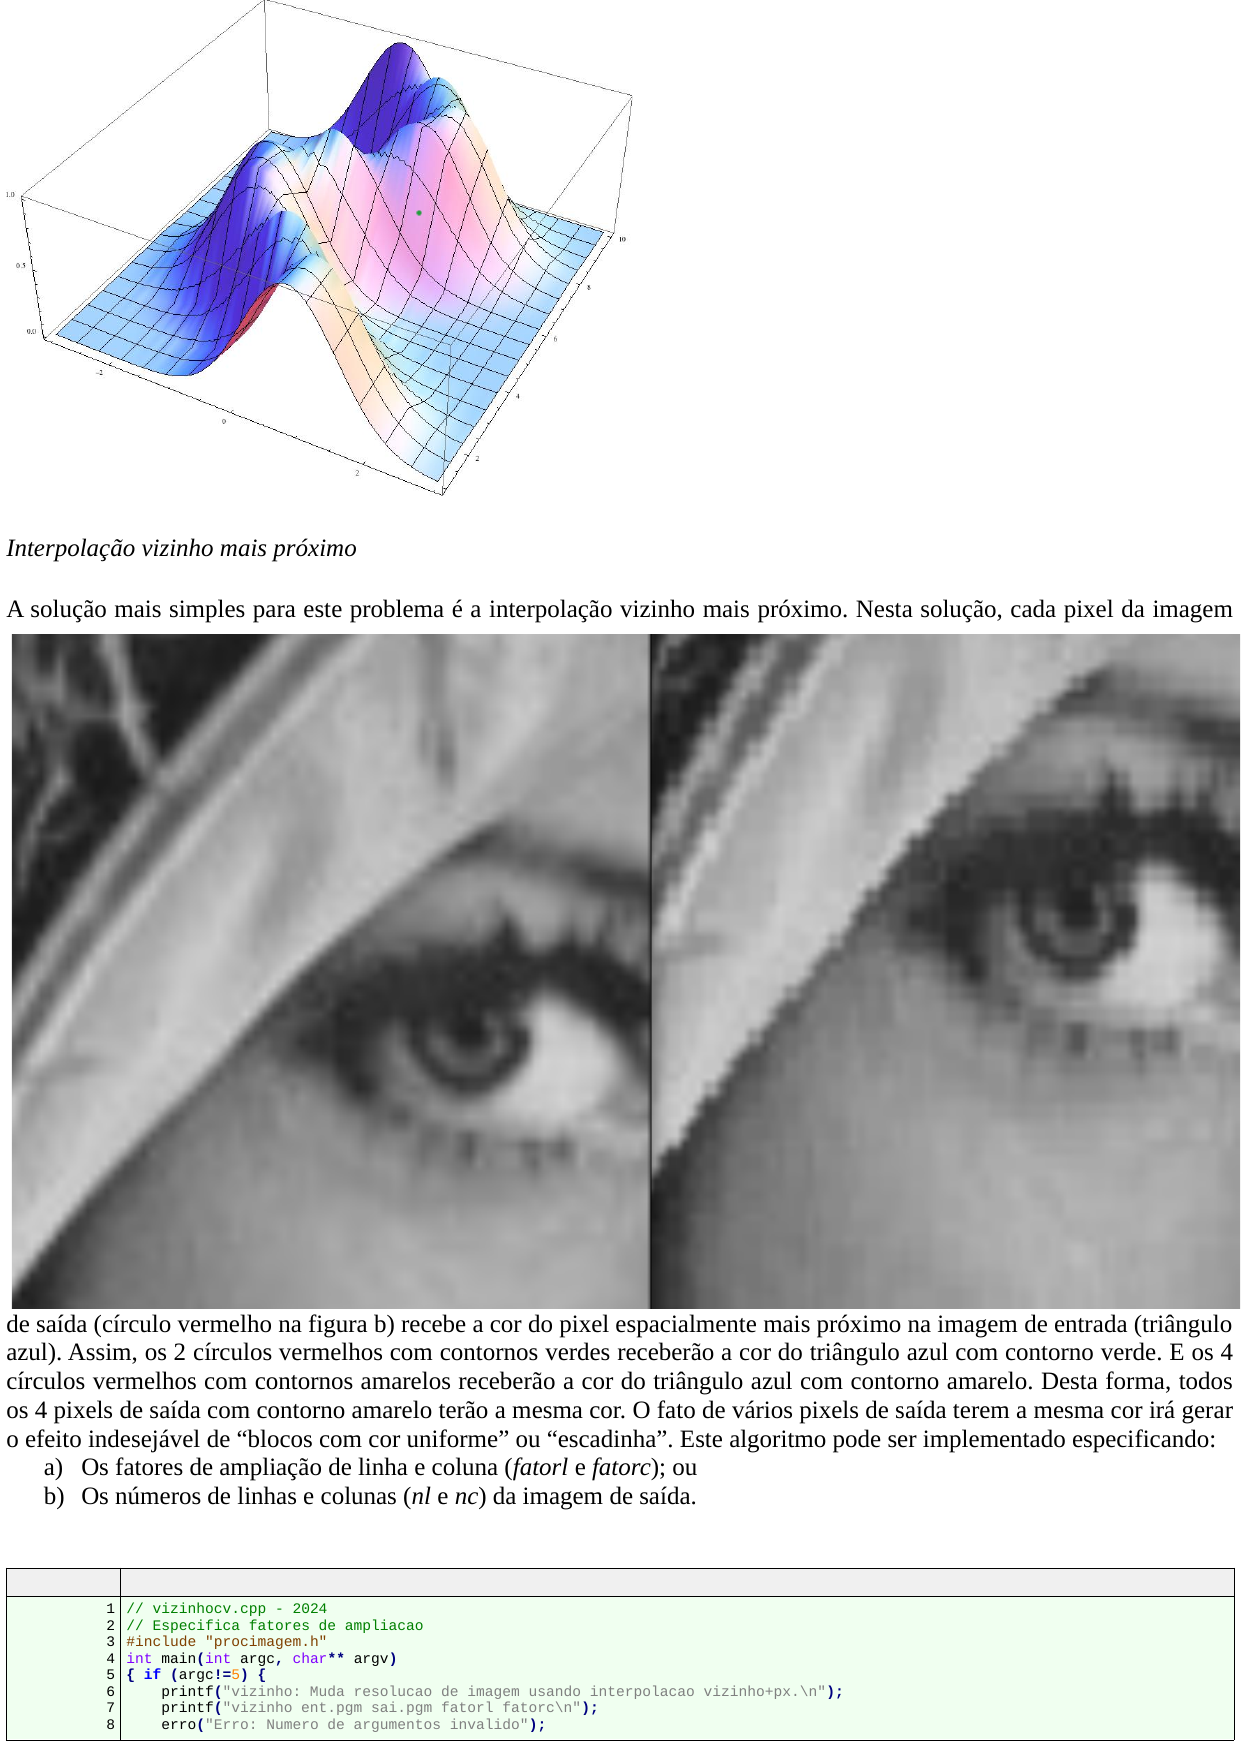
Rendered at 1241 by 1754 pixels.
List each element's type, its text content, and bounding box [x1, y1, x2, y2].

table_cell // vizinhocv.cpp - 2024 // Especifica fatores de ampliacao #include "procimagem.h" int main(int argc, char** argv) { if (argc!=5) { printf("vizinho: Muda resolucao de imagem usando interpolacao vizinho+px.\n"); printf("vizinho ent.pgm sai.pgm fatorl fatorc\n"); erro("Erro: Numero de argumentos invalido"); [121, 1597, 1234, 1739]
table_cell 1 2 3 4 5 6 7 8 [7, 1597, 120, 1739]
subtitle Interpolação vizinho mais próximo [6, 533, 1234, 562]
list Os números de linhas e colunas (nl e nc) da imagem de saída. [43, 1481, 1234, 1510]
table_header [7, 1569, 120, 1596]
table_header [121, 1569, 1234, 1596]
picture [6, 0, 633, 496]
list Os fatores de ampliação de linha e coluna (fatorl e fatorc); ou [43, 1452, 1234, 1481]
picture [11, 634, 1241, 1309]
text A solução mais simples para este problema é a interpolação vizinho mais próximo. Nesta solução, cada pixel da imagem de saída (círculo vermelho na figura b) recebe a cor do pixel espacialmente mais próximo na imagem de entrada (triângulo azul). Assim, os 2 círculos vermelhos com contornos verdes receberão a cor do triângulo azul com contorno verde. E os 4 círculos vermelhos com contornos amarelos receberão a cor do triângulo azul com contorno amarelo. Desta forma, todos os 4 pixels de saída com contorno amarelo terão a mesma cor. O fato de vários pixels de saída terem a mesma cor irá gerar o efeito indesejável de “blocos com cor uniforme” ou “escadinha”. Este algoritmo pode ser implementado especificando: [6, 594, 1234, 1452]
